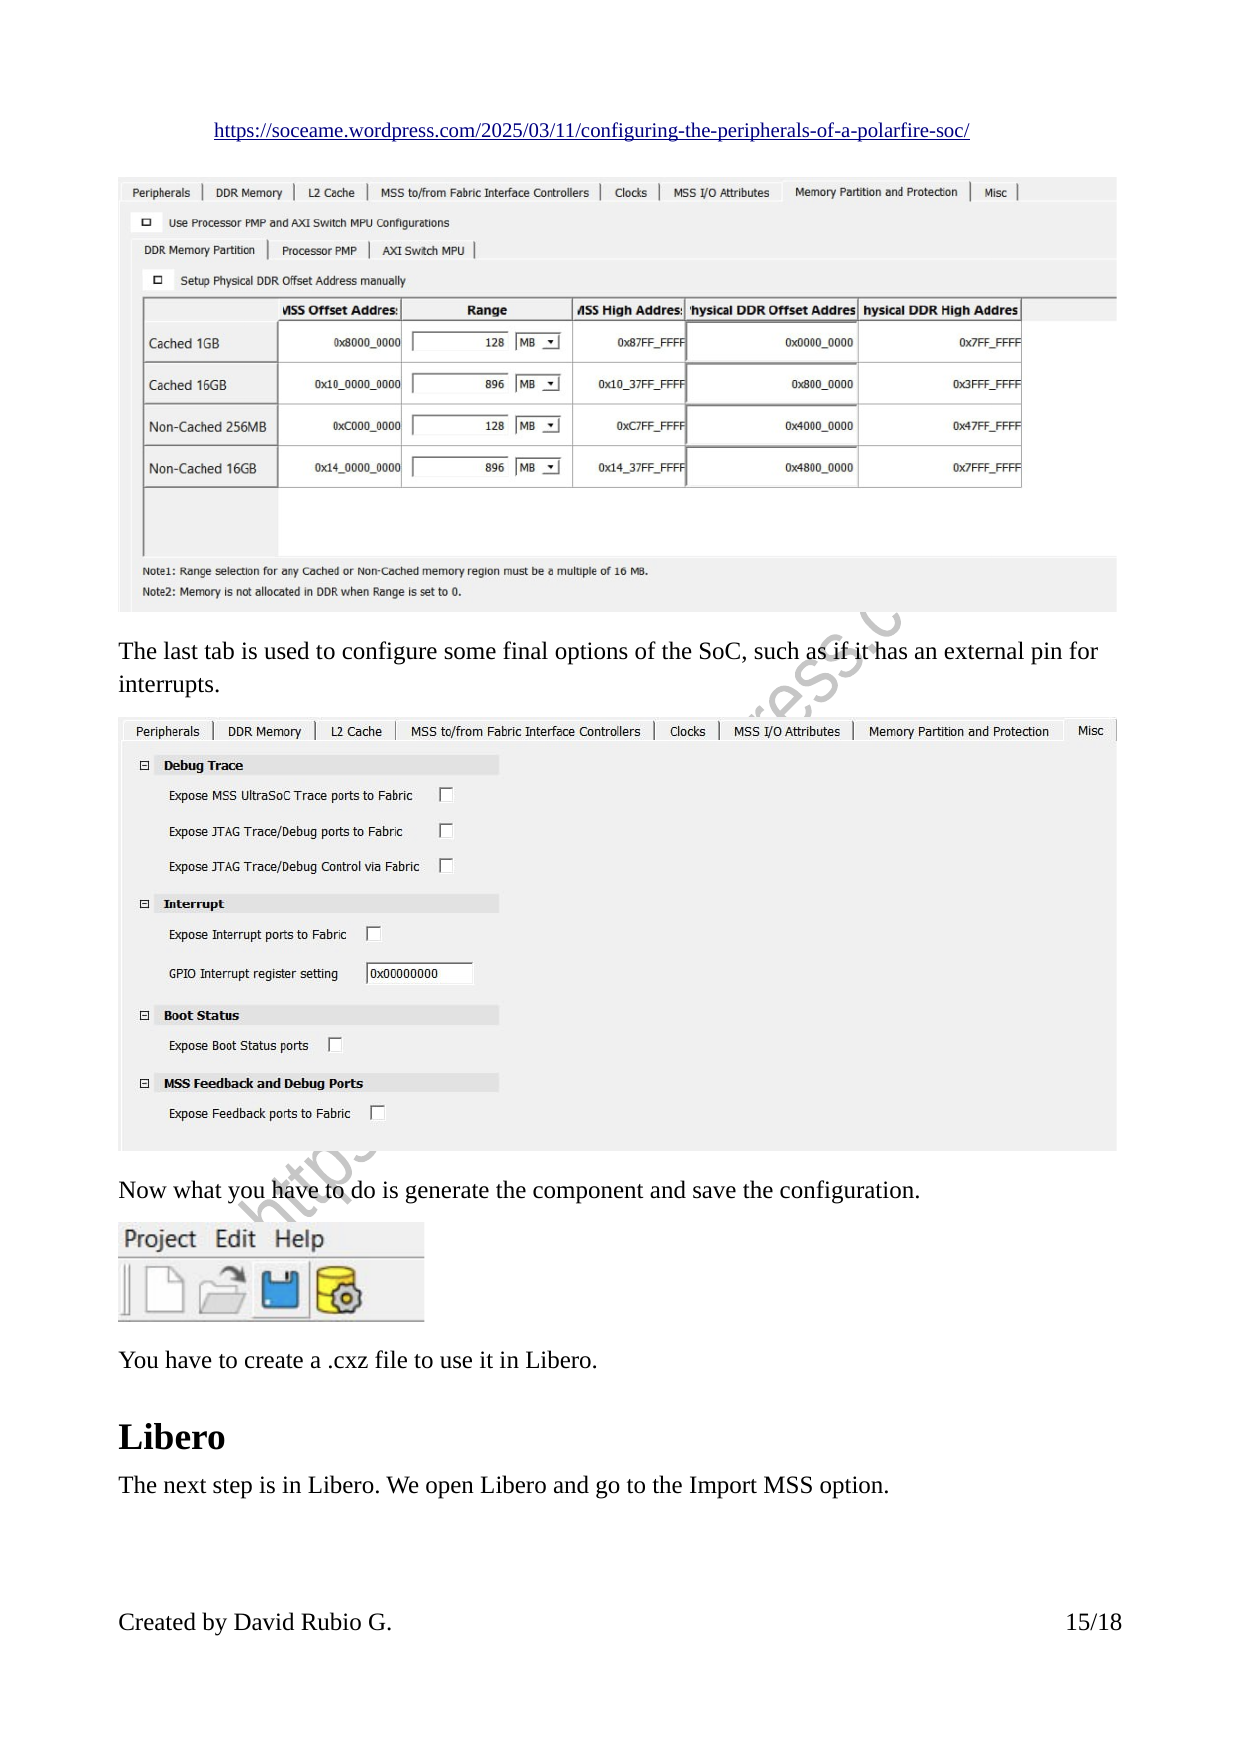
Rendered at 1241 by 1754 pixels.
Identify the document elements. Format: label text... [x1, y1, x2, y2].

subtitle Libero [118, 1414, 1122, 1457]
text The next step is in Libero. We open Libero and go to the Import MSS option. [118, 1470, 1122, 1498]
text You have to create a .cxz file to use it in Libero. [118, 1346, 1122, 1374]
picture [118, 717, 1117, 1151]
picture [118, 177, 1117, 612]
picture [118, 1222, 425, 1322]
text Now what you have to do is generate the component and save the configuration. [338, 1175, 1122, 1204]
text The last tab is used to configure some final options of the SoC, such as if it has an external pin for interrupts. [118, 636, 1122, 698]
text Now what you have to do is generate the component and save the configuration. [118, 1175, 321, 1204]
